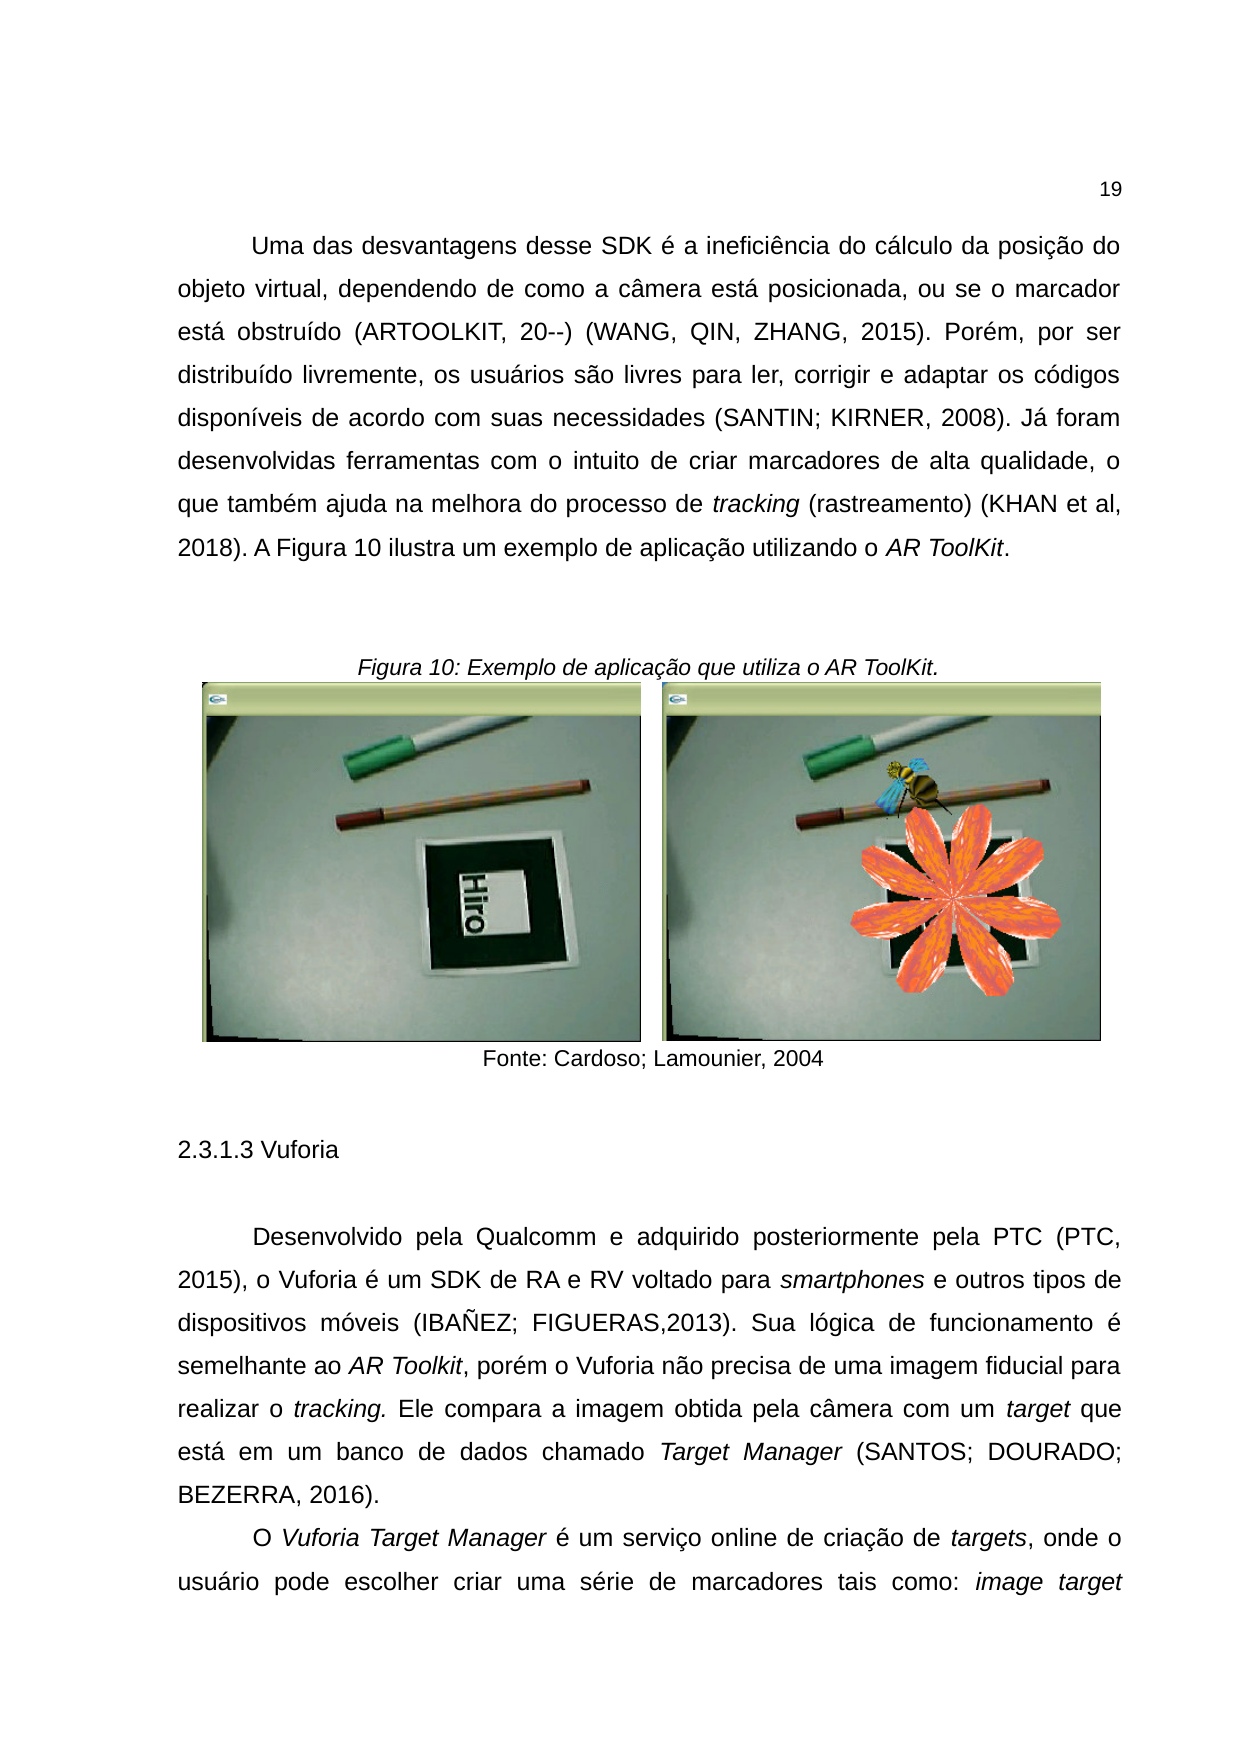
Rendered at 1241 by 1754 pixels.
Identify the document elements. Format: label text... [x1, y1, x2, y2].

text Fonte: Cardoso; Lamounier, 2004 [177, 639, 1122, 1072]
text O Vuforia Target Manager é um serviço online de criação de targets, onde o usuário pode escolher criar uma série de marcadores tais como: image target [177, 1523, 1122, 1595]
text Figura 10: Exemplo de aplicação que utiliza o AR ToolKit. [198, 652, 1101, 680]
subtitle 2.3.1.3 Vuforia [177, 1135, 1122, 1164]
text Desenvolvido pela Qualcomm e adquirido posteriormente pela PTC (PTC, 2015), o Vuforia é um SDK de RA e RV voltado para smartphones e outros tipos de dispositivos móveis (IBAÑEZ; FIGUERAS,2013). Sua lógica de funcionamento é semelhante ao AR Toolkit, porém o Vuforia não precisa de uma imagem fiducial para realizar o tracking. Ele compara a imagem obtida pela câmera com um target que está em um banco de dados chamado Target Manager (SANTOS; DOURADO; BEZERRA, 2016). [177, 1221, 1122, 1509]
picture [198, 680, 1102, 1043]
text Uma das desvantagens desse SDK é a ineficiência do cálculo da posição do objeto virtual, dependendo de como a câmera está posicionada, ou se o marcador está obstruído (ARTOOLKIT, 20--) (WANG, QIN, ZHANG, 2015). Porém, por ser distribuído livremente, os usuários são livres para ler, corrigir e adaptar os códigos disponíveis de acordo com suas necessidades (SANTIN; KIRNER, 2008). Já foram desenvolvidas ferramentas com o intuito de criar marcadores de alta qualidade, o que também ajuda na melhora do processo de tracking (rastreamento) (KHAN et al, 2018). A Figura 10 ilustra um exemplo de aplicação utilizando o AR ToolKit. [177, 231, 1122, 561]
